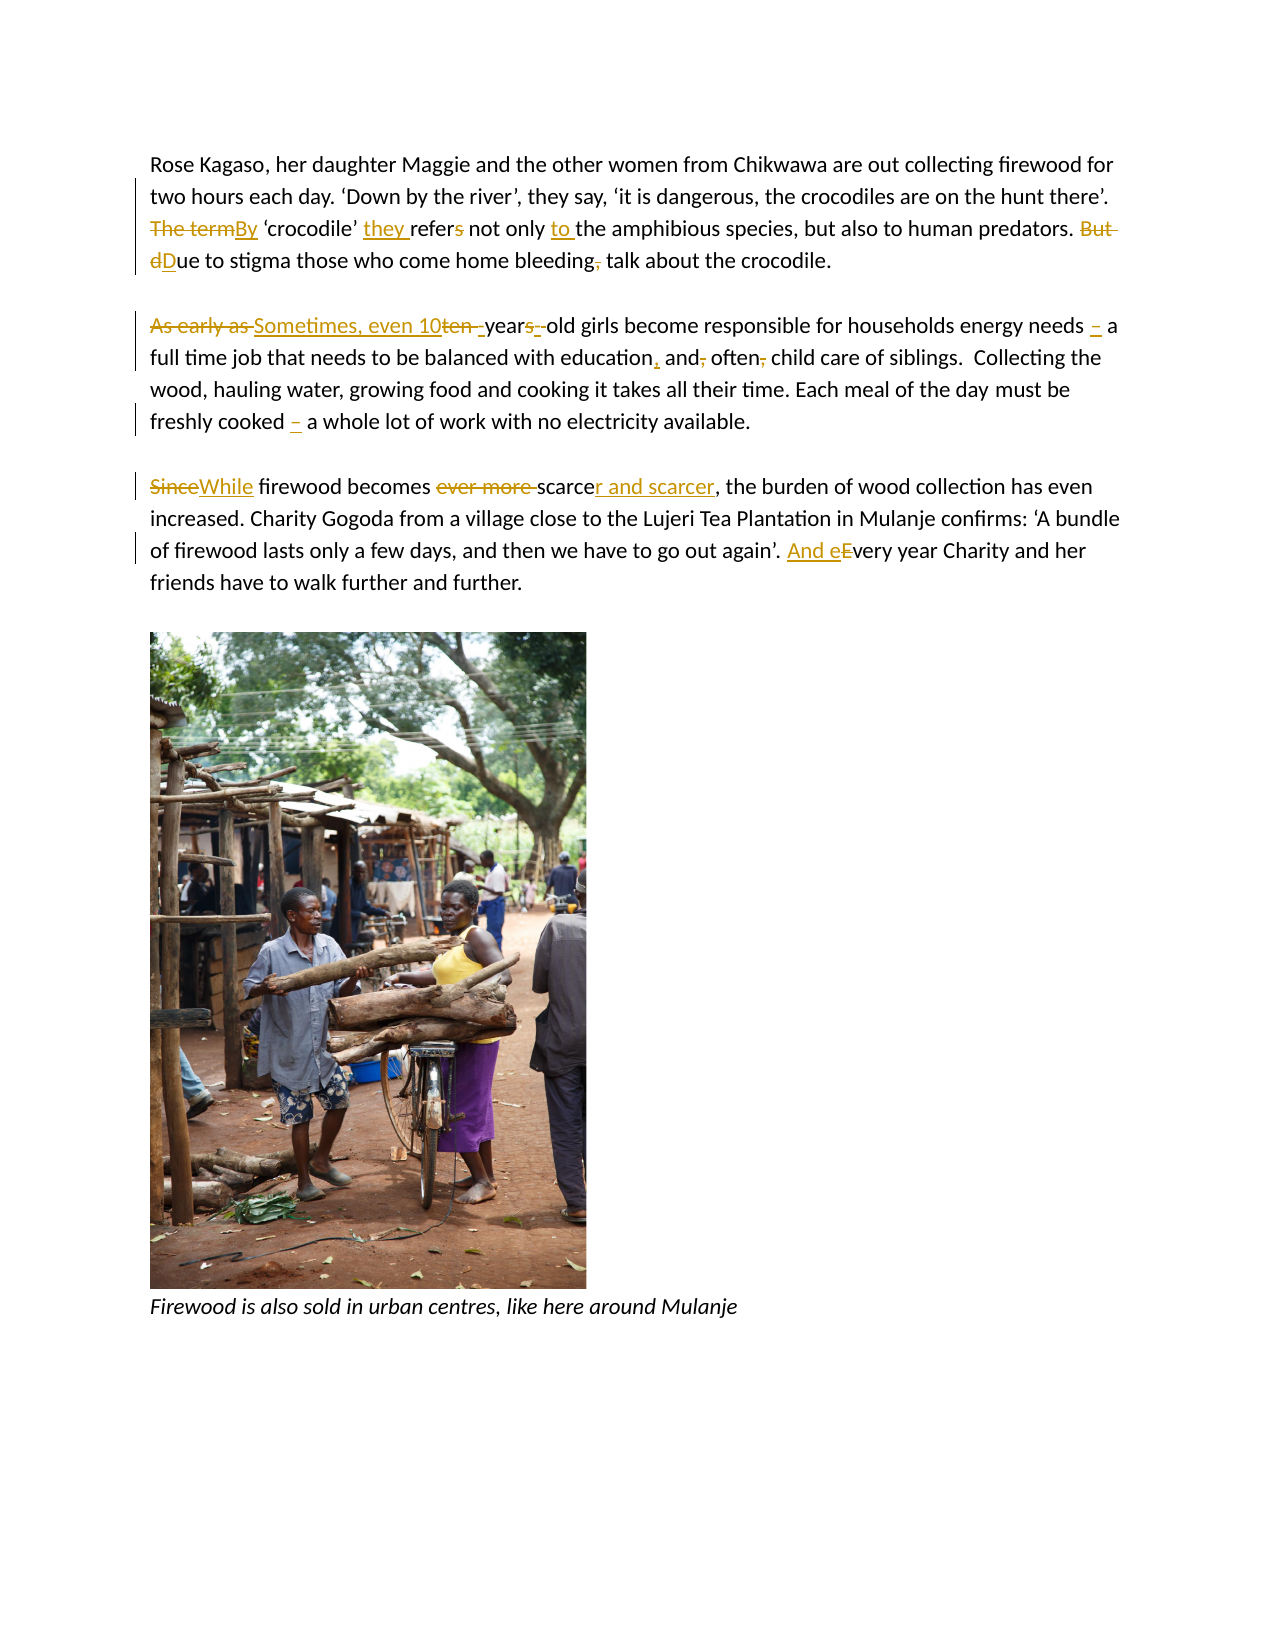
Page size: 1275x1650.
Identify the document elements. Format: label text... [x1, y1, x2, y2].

text While firewood becomes scarcer and scarcer, the burden of wood collection has even increased. Charity Gogoda from a village close to the Lujeri Tea Plantation in Mulanje confirms: ‘A bundle of firewood lasts only a few days, and then we have to go out again’. And every year Charity and her friends have to walk further and further. [150, 472, 1125, 596]
picture [150, 632, 587, 1289]
text Rose Kagaso, her daughter Maggie and the other women from Chikwawa are out collecting firewood for two hours each day. ‘Down by the river’, they say, ‘it is dangerous, the crocodiles are on the hunt there’. By ‘crocodile’ they refer not only to the amphibious species, but also to human predators. Due to stigma those who come home bleeding talk about the crocodile. [150, 150, 1125, 274]
text Firewood is also sold in urban centres, like here around Mulanje [150, 1292, 1125, 1320]
text Sometimes, even 10-year-old girls become responsible for households energy needs – a full time job that needs to be balanced with education, and often child care of siblings. Collecting the wood, hauling water, growing food and cooking it takes all their time. Each meal of the day must be freshly cooked – a whole lot of work with no electricity available. [150, 311, 1125, 436]
